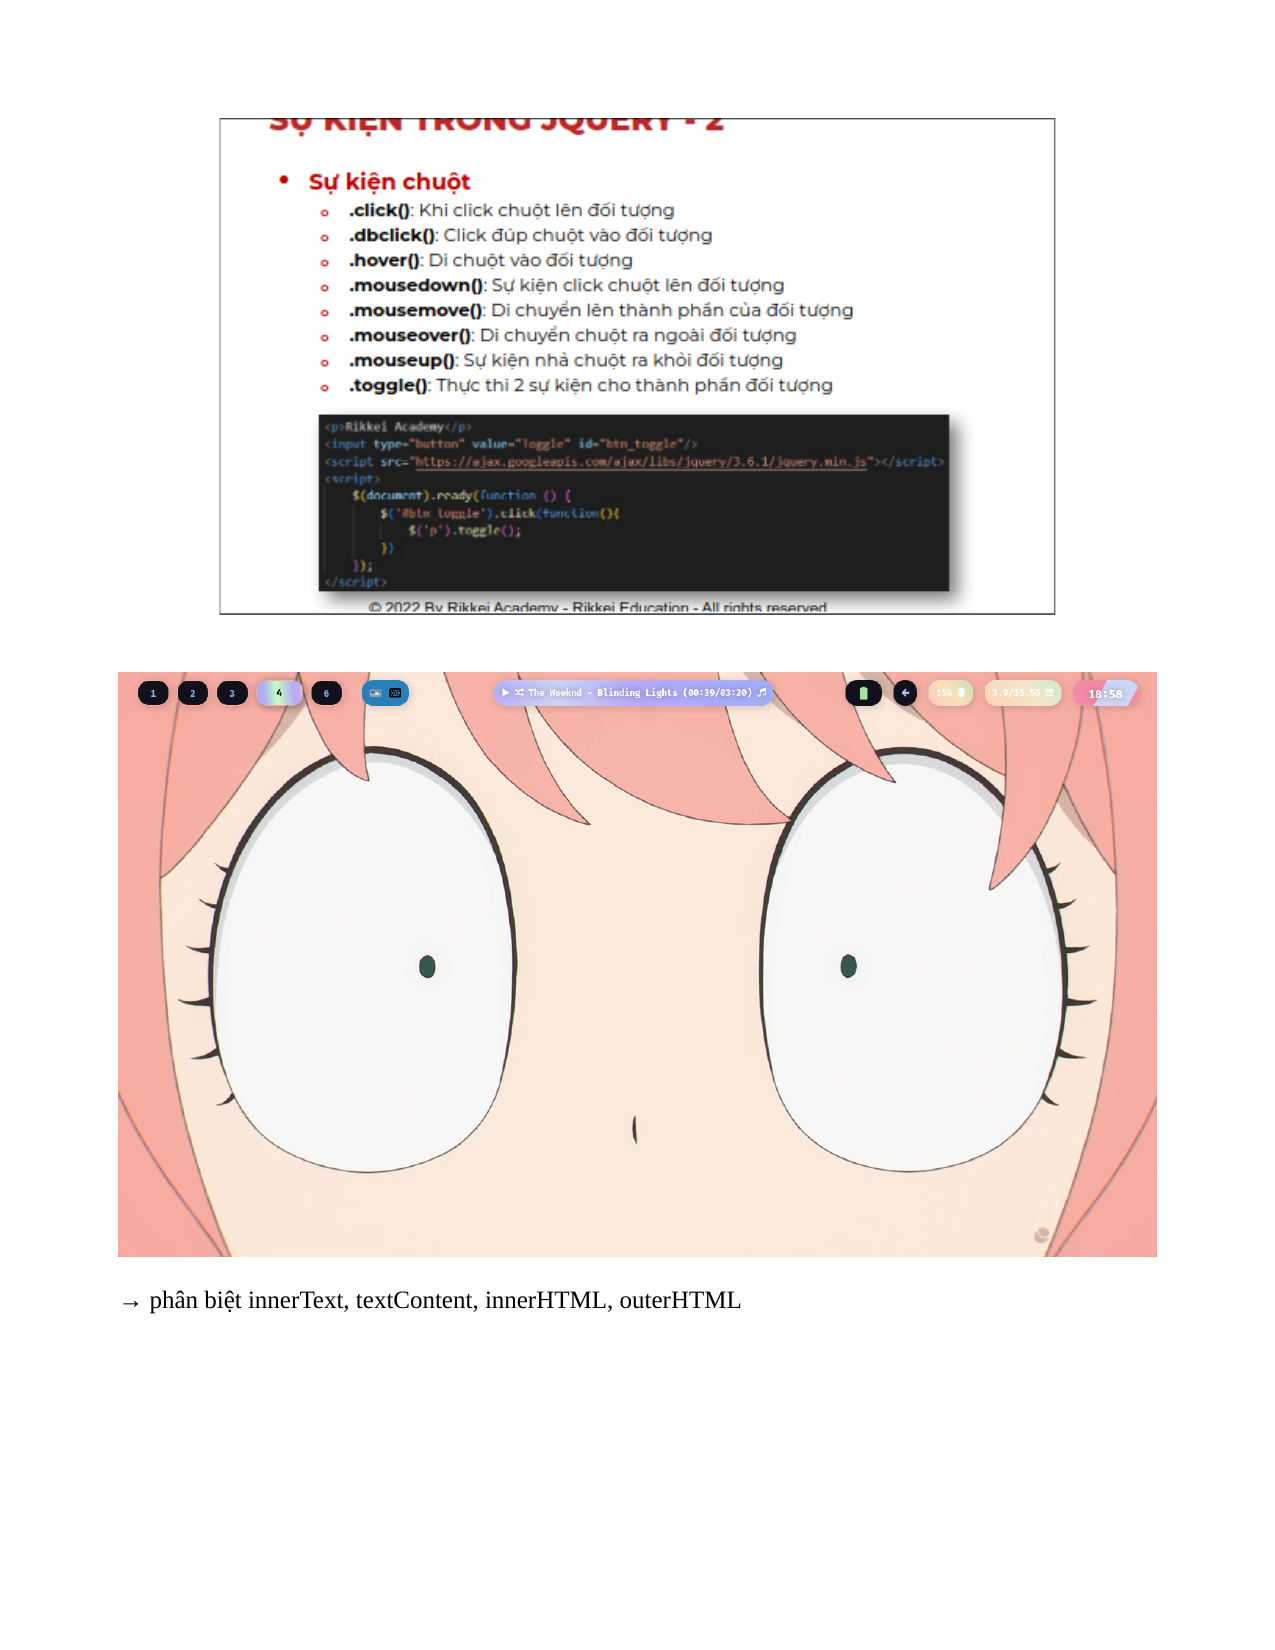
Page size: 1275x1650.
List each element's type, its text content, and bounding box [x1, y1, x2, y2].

picture [118, 672, 1157, 1257]
text → phân biệt innerText, textContent, innerHTML, outerHTML [118, 1285, 1157, 1314]
picture [219, 118, 1056, 615]
